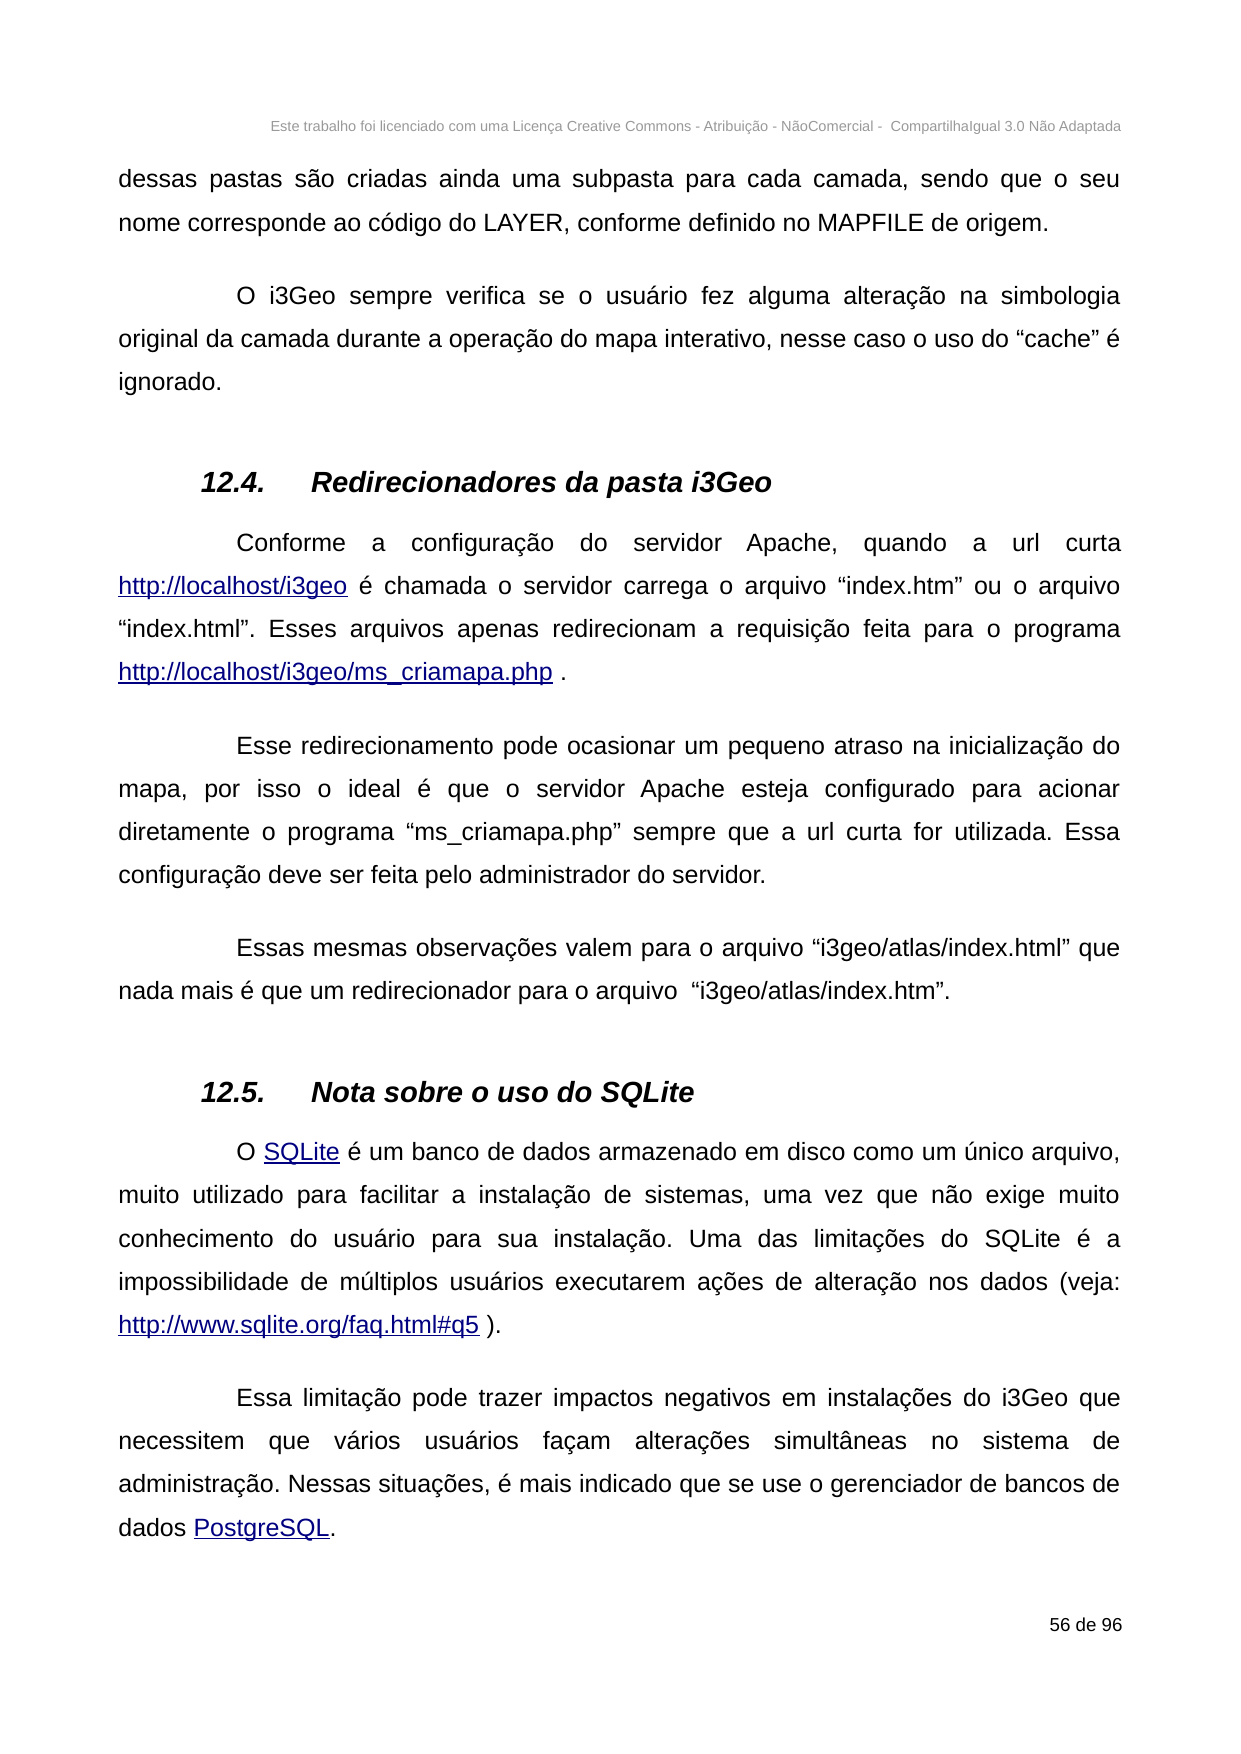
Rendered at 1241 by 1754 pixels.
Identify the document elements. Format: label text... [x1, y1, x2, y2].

text Essa limitação pode trazer impactos negativos em instalações do i3Geo que necessitem que vários usuários façam alterações simultâneas no sistema de administração. Nessas situações, é mais indicado que se use o gerenciador de bancos de dados PostgreSQL. [118, 1383, 1122, 1541]
subtitle Nota sobre o uso do SQLite [163, 1074, 1077, 1108]
text O i3Geo sempre verifica se o usuário fez alguma alteração na simbologia original da camada durante a operação do mapa interativo, nesse caso o uso do “cache” é ignorado. [118, 281, 1122, 396]
text dessas pastas são criadas ainda uma subpasta para cada camada, sendo que o seu nome corresponde ao código do LAYER, conforme definido no MAPFILE de origem. [118, 164, 1122, 236]
subtitle Redirecionadores da pasta i3Geo [163, 465, 1077, 499]
text O SQLite é um banco de dados armazenado em disco como um único arquivo, muito utilizado para facilitar a instalação de sistemas, uma vez que não exige muito conhecimento do usuário para sua instalação. Uma das limitações do SQLite é a impossibilidade de múltiplos usuários executarem ações de alteração nos dados (veja: http://www.sqlite.org/faq.html#q5 ). [118, 1137, 1122, 1339]
text Essas mesmas observações valem para o arquivo “i3geo/atlas/index.html” que nada mais é que um redirecionador para o arquivo “i3geo/atlas/index.htm”. [118, 933, 1122, 1005]
text Conforme a configuração do servidor Apache, quando a url curta http://localhost/i3geo é chamada o servidor carrega o arquivo “index.htm” ou o arquivo “index.html”. Esses arquivos apenas redirecionam a requisição feita para o programa http://localhost/i3geo/ms_criamapa.php . [118, 528, 1122, 686]
text Esse redirecionamento pode ocasionar um pequeno atraso na inicialização do mapa, por isso o ideal é que o servidor Apache esteja configurado para acionar diretamente o programa “ms_criamapa.php” sempre que a url curta for utilizada. Essa configuração deve ser feita pelo administrador do servidor. [118, 731, 1122, 889]
